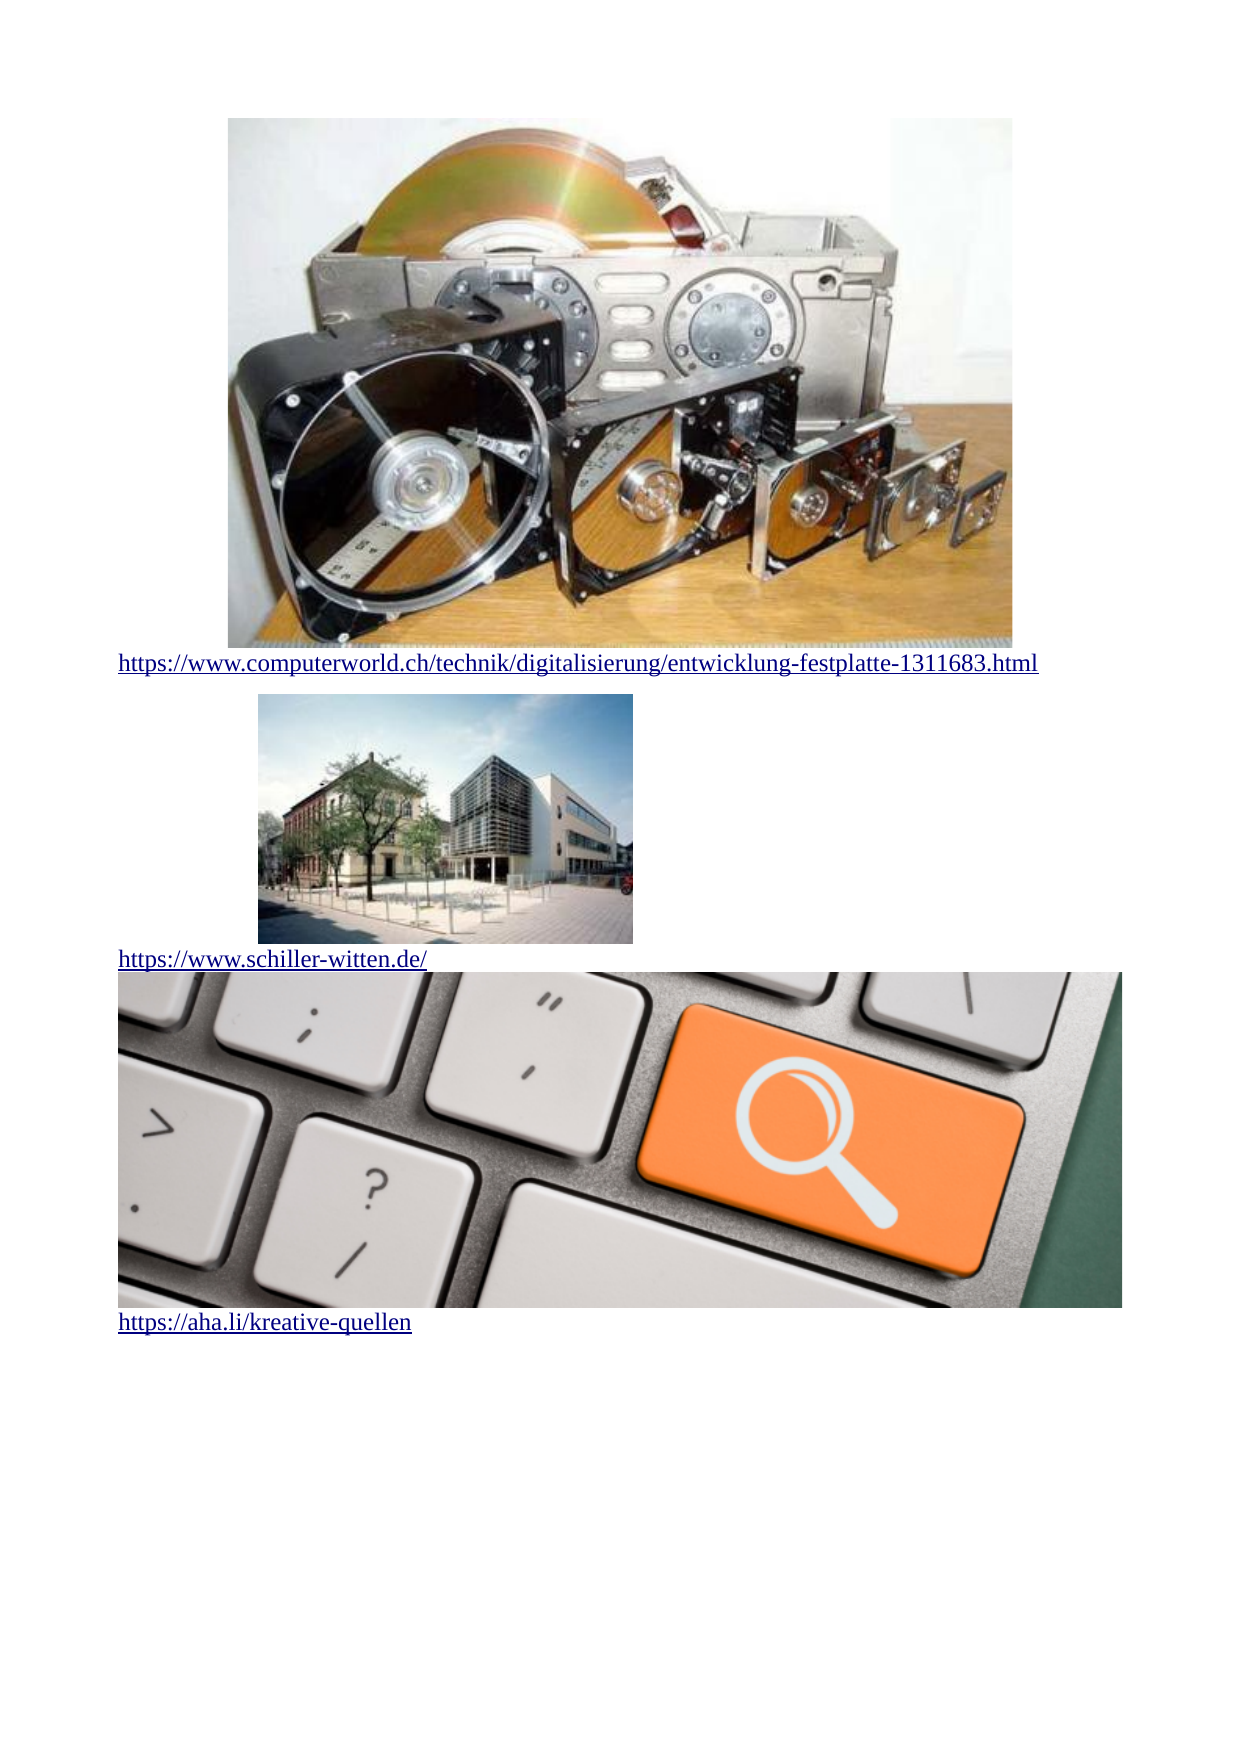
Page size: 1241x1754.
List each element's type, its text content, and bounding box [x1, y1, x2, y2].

picture [118, 972, 1123, 1308]
picture [258, 694, 633, 944]
text https://aha.li/kreative-quellen [118, 1308, 1122, 1336]
picture [227, 118, 1013, 648]
text https://www.computerworld.ch/technik/digitalisierung/entwicklung-festplatte-1311683.html [118, 118, 1122, 677]
text https://www.schiller-witten.de/ [118, 677, 1122, 972]
